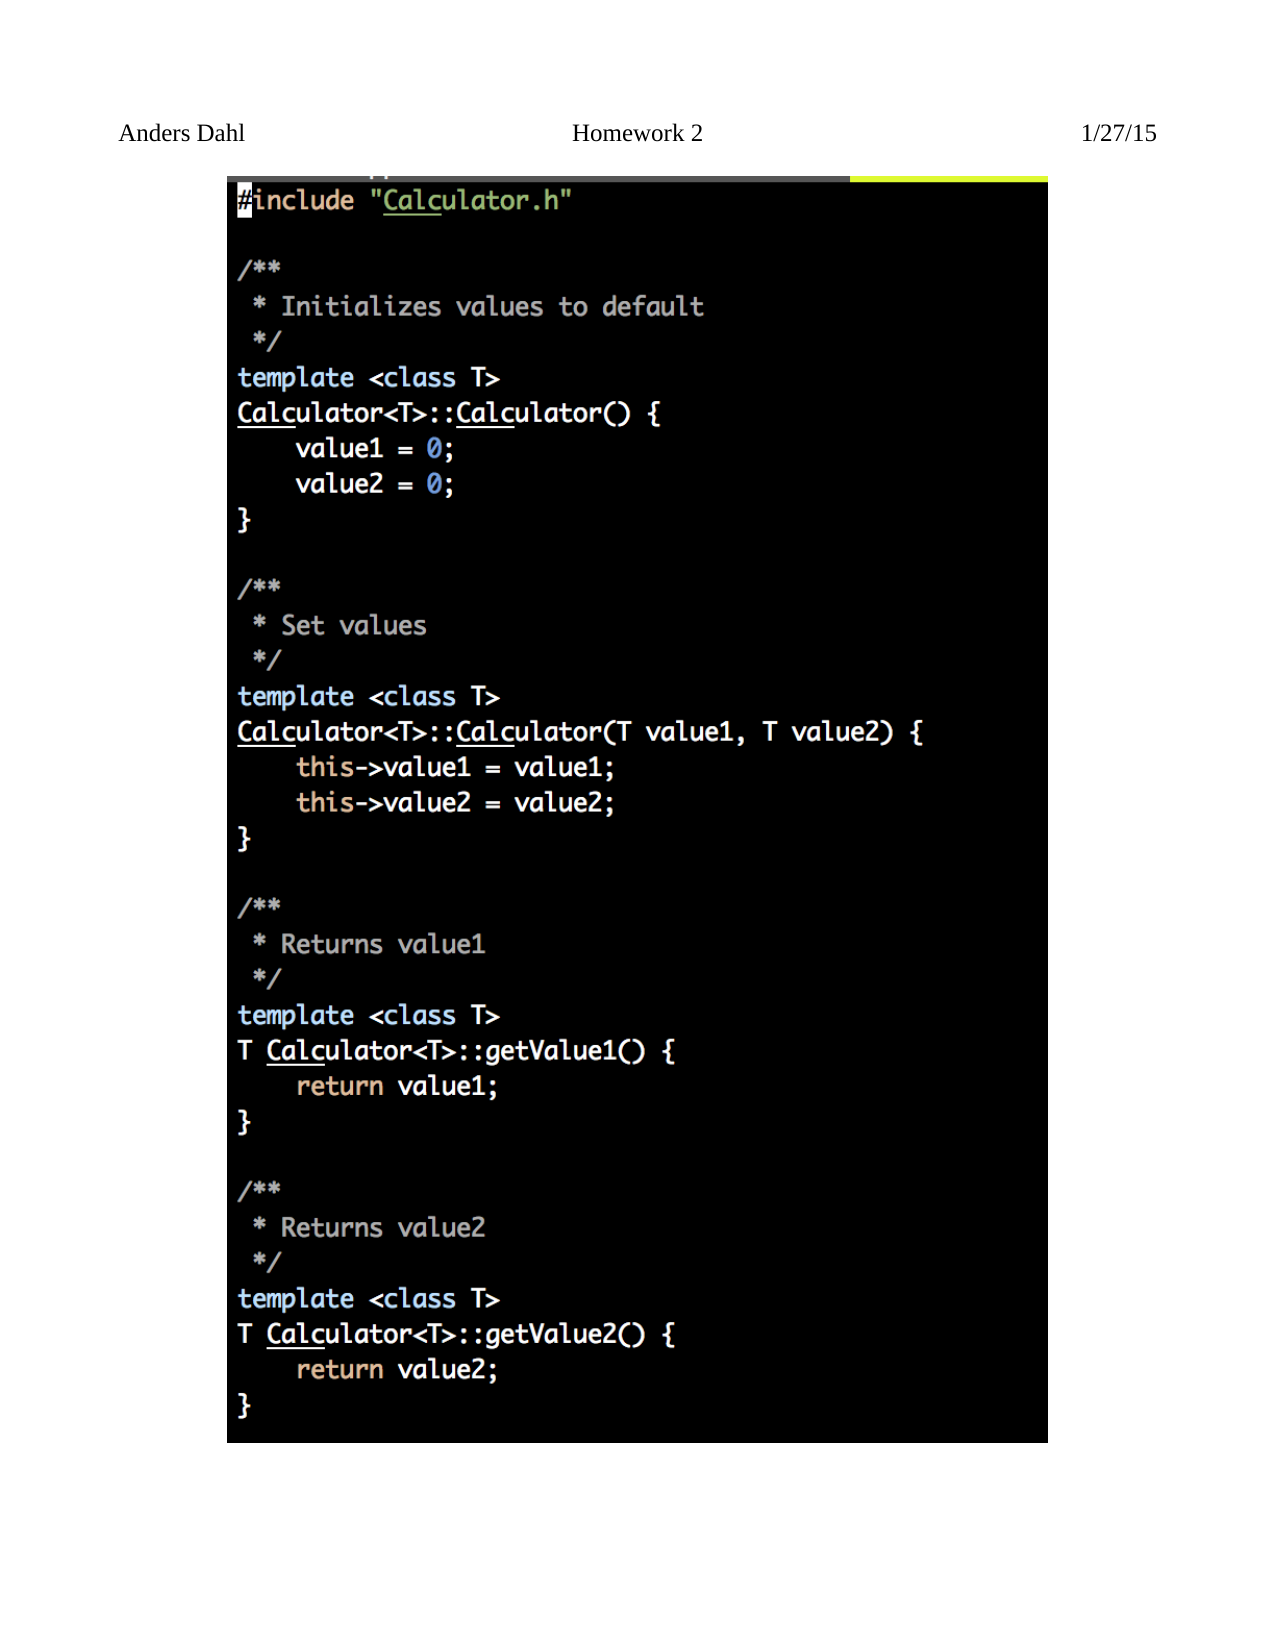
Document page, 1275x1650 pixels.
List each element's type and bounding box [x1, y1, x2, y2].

picture [227, 176, 1048, 1443]
